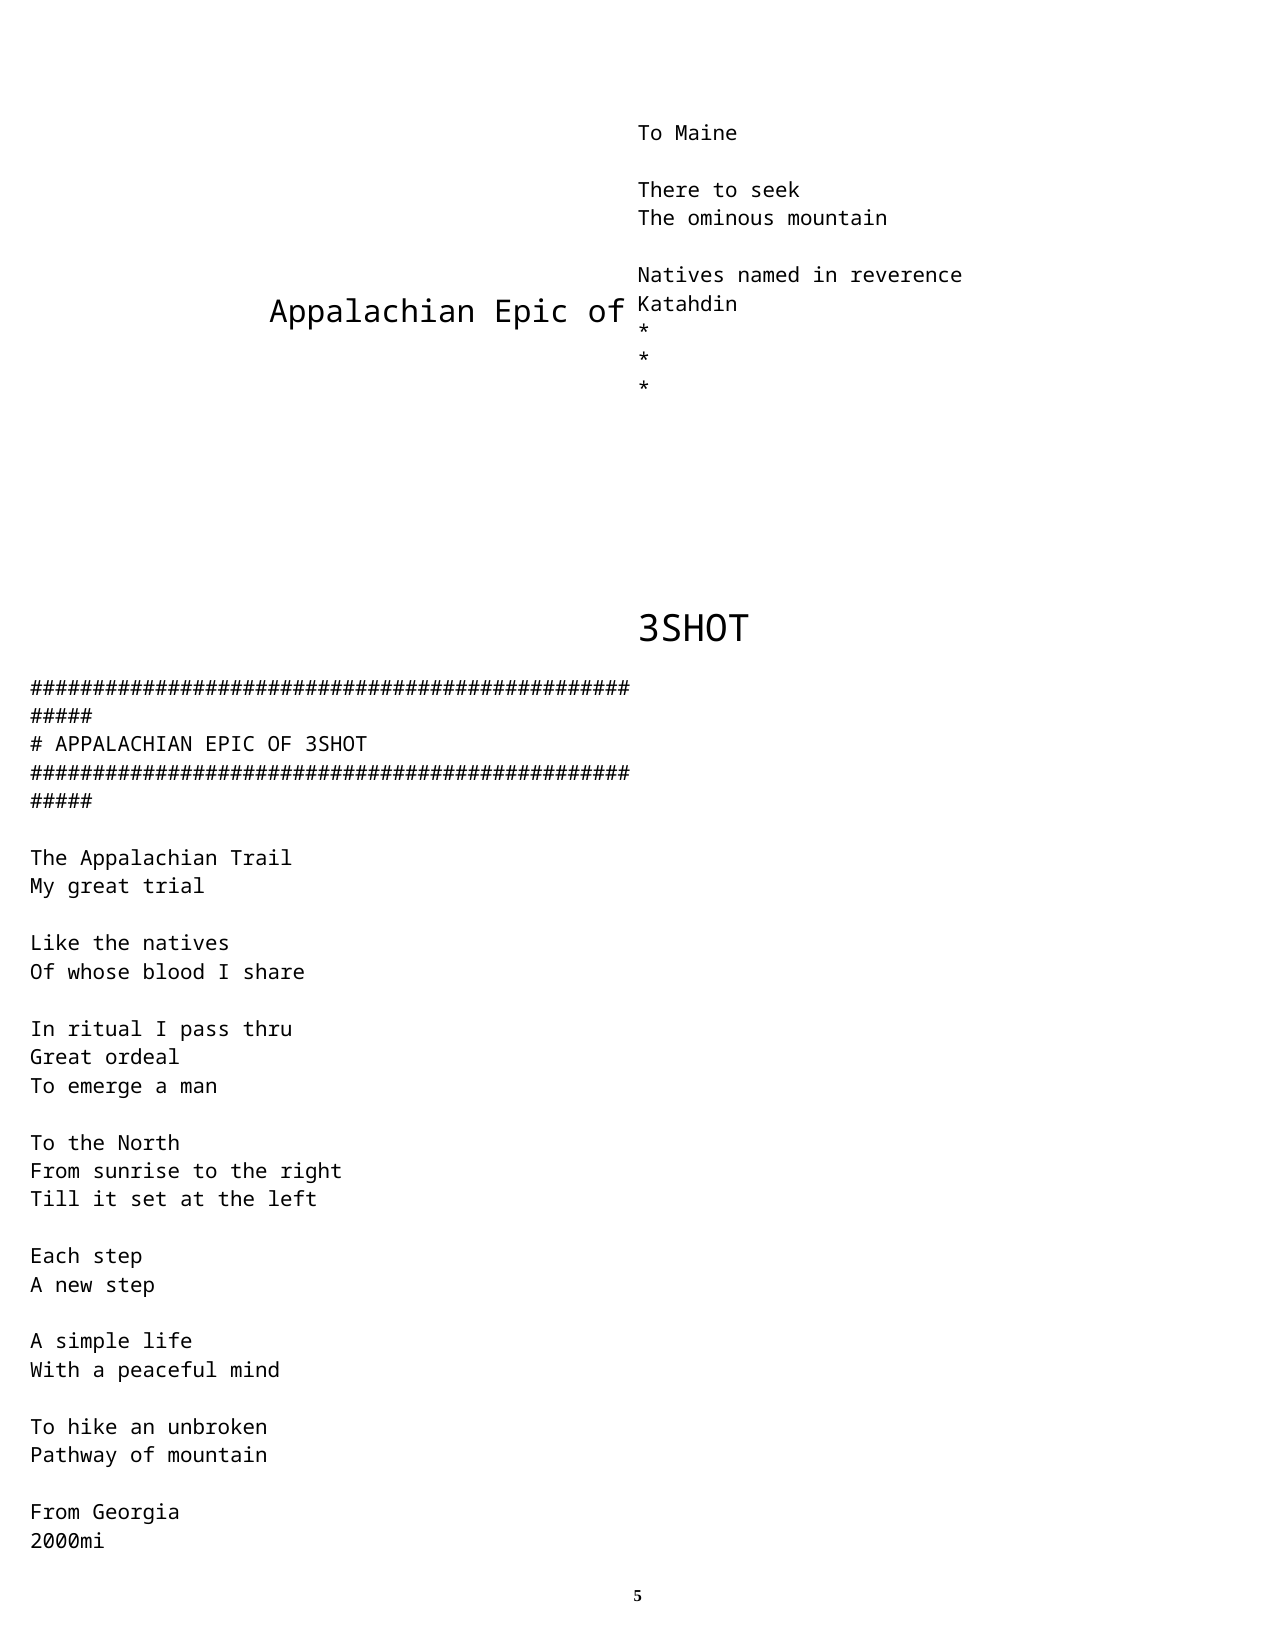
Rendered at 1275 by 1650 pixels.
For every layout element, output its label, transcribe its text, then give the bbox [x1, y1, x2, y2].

text Pathway of mountain [30, 1440, 637, 1469]
text A new step [30, 1270, 637, 1298]
text # APPALACHIAN EPIC OF 3SHOT [30, 729, 637, 758]
text Appalachian Epic of [30, 289, 637, 331]
text To hike an unbroken [30, 1412, 637, 1440]
text Natives named in reverence [637, 260, 1245, 289]
text * [637, 317, 1245, 346]
text 2000mi [30, 1526, 637, 1554]
text 3SHOT [637, 602, 1245, 653]
text The Appalachian Trail [30, 843, 637, 872]
text From sunrise to the right [30, 1156, 637, 1184]
text ##################################################### [30, 673, 637, 729]
text Like the natives [30, 928, 637, 957]
text Of whose blood I share [30, 957, 637, 985]
text With a peaceful mind [30, 1355, 637, 1383]
text The ominous mountain [637, 203, 1245, 232]
text My great trial [30, 872, 637, 900]
text * [637, 346, 1245, 374]
text To Maine [637, 118, 1245, 147]
text * [637, 374, 1245, 402]
text From Georgia [30, 1497, 637, 1526]
text Each step [30, 1241, 637, 1270]
text Great ordeal [30, 1042, 637, 1071]
text To the North [30, 1128, 637, 1156]
text To emerge a man [30, 1071, 637, 1099]
text In ritual I pass thru [30, 1014, 637, 1042]
text There to seek [637, 175, 1245, 203]
text ##################################################### [30, 758, 637, 815]
text Till it set at the left [30, 1184, 637, 1213]
text A simple life [30, 1327, 637, 1355]
text Katahdin [637, 289, 1245, 317]
